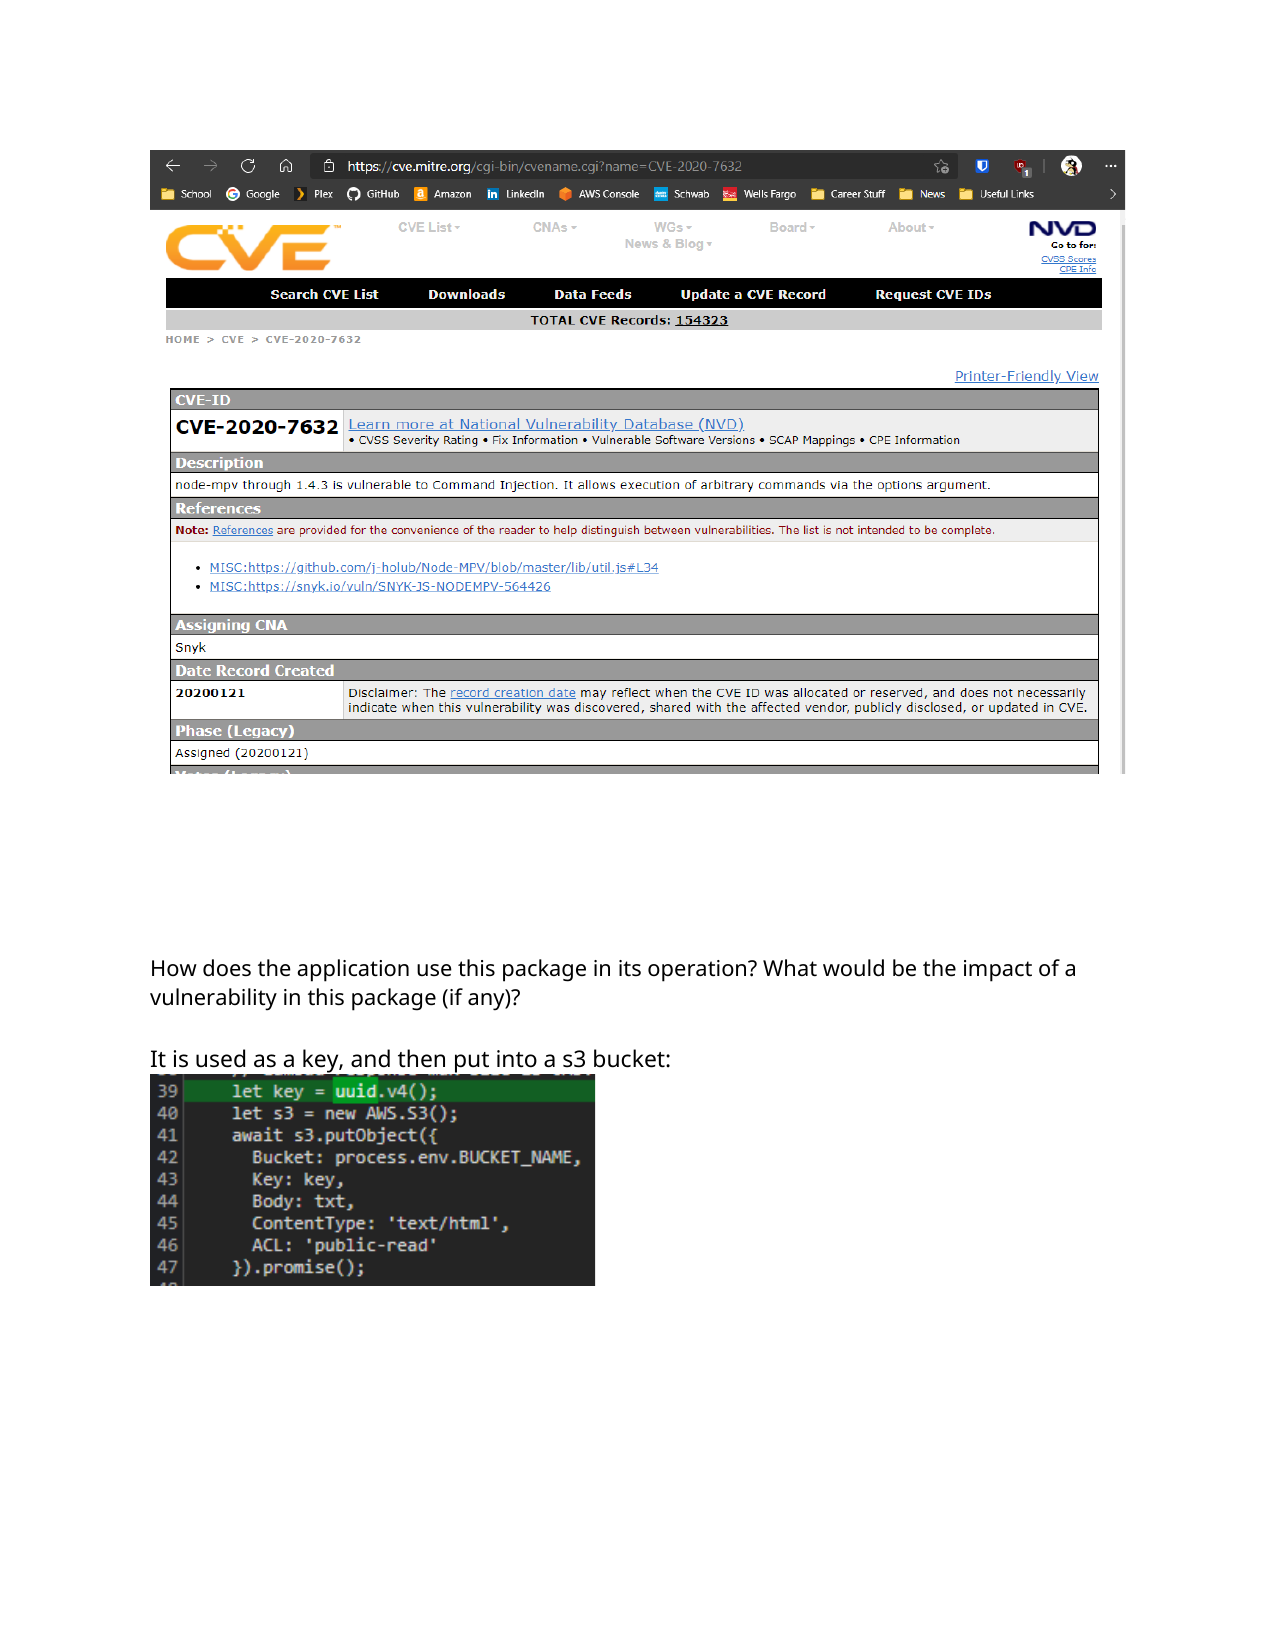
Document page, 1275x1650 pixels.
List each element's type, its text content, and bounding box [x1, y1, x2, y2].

picture [150, 150, 1125, 774]
picture [150, 1074, 596, 1286]
text It is used as a key, and then put into a s3 bucket: [150, 1043, 1125, 1074]
text How does the application use this package in its operation? What would be the impact of a vulnerability in this package (if any)? [150, 952, 1125, 1012]
